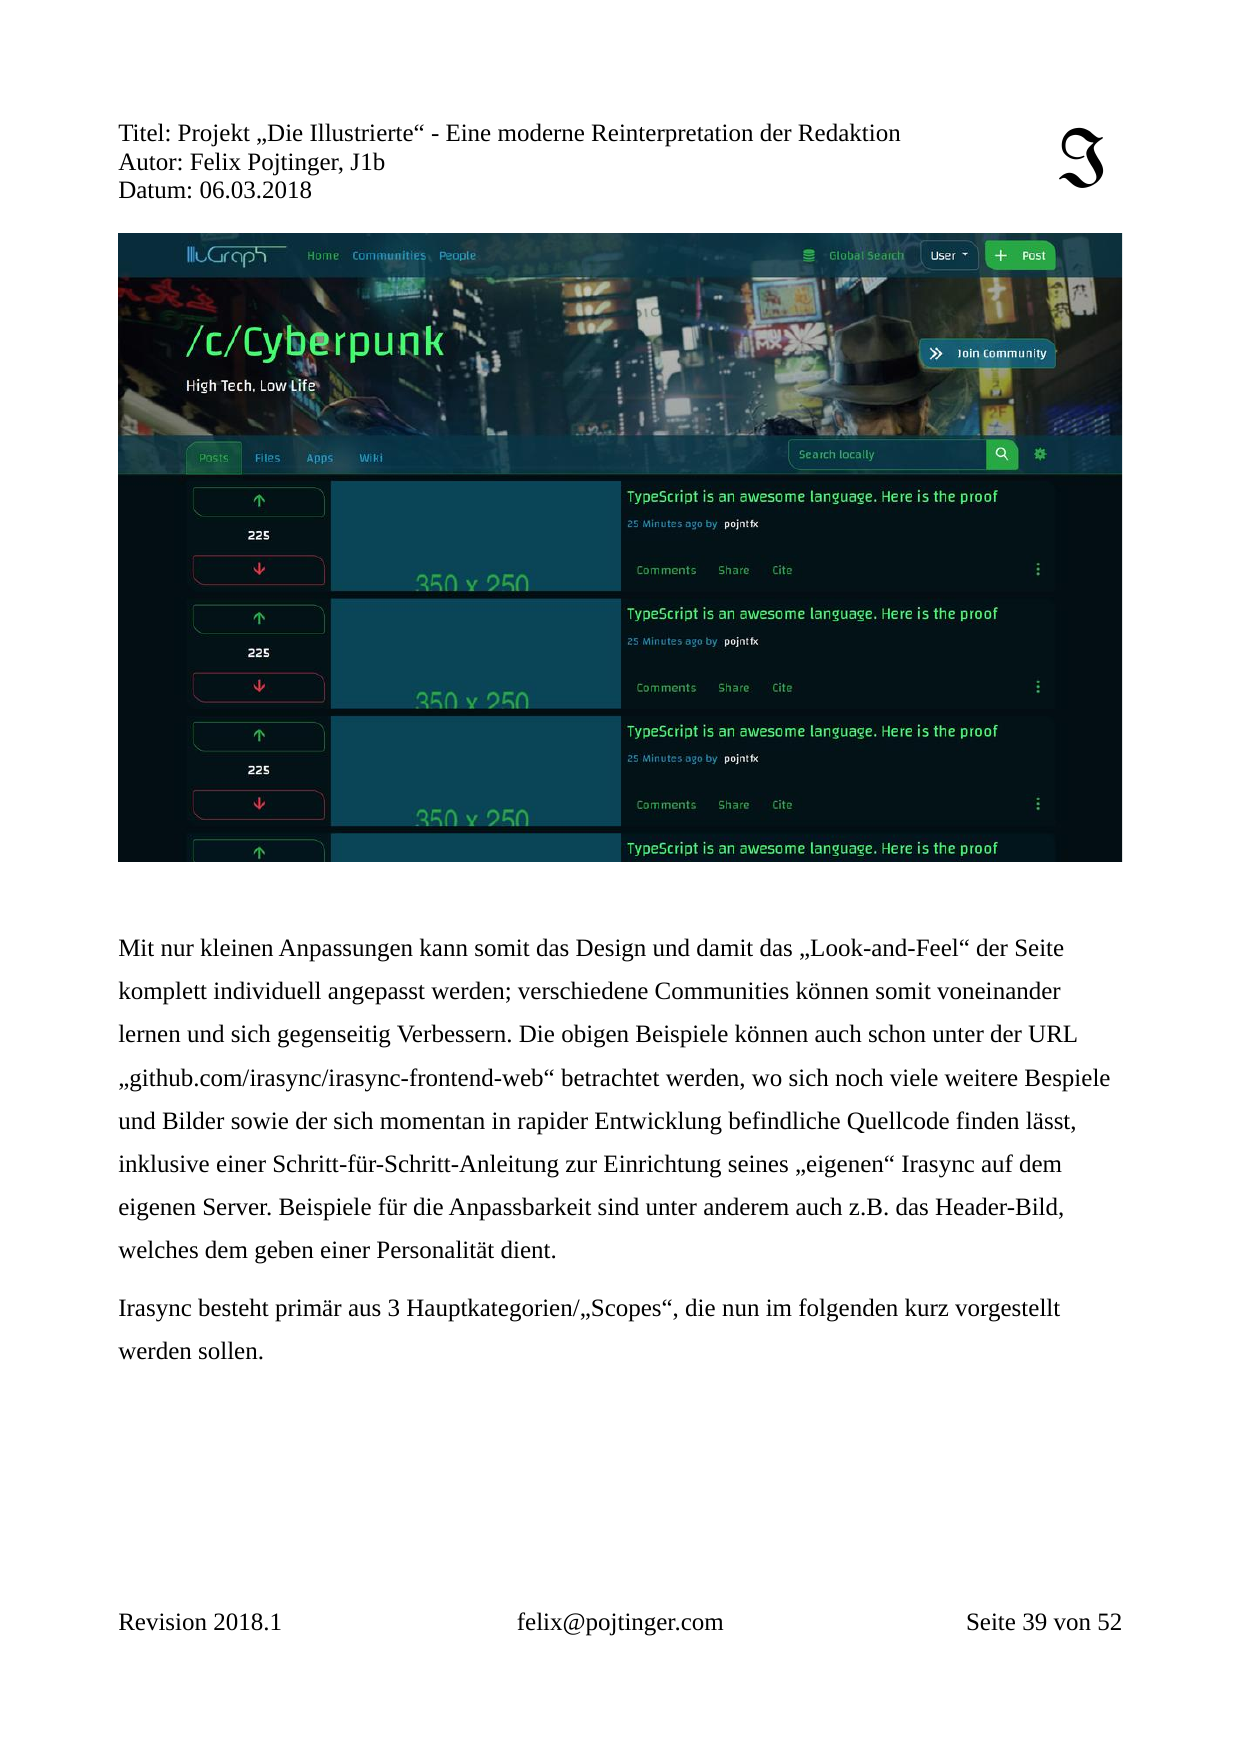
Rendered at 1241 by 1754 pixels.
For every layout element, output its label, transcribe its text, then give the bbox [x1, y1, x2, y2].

text Mit nur kleinen Anpassungen kann somit das Design und damit das „Look-and-Feel“ der Seite komplett individuell angepasst werden; verschiedene Communities können somit voneinander lernen und sich gegenseitig Verbessern. Die obigen Beispiele können auch schon unter der URL „github.com/irasync/irasync-frontend-web“ betrachtet werden, wo sich noch viele weitere Bespiele und Bilder sowie der sich momentan in rapider Entwicklung befindliche Quellcode finden lässt, inklusive einer Schritt-für-Schritt-Anleitung zur Einrichtung seines „eigenen“ Irasync auf dem eigenen Server. Beispiele für die Anpassbarkeit sind unter anderem auch z.B. das Header-Bild, welches dem geben einer Personalität dient. [118, 933, 1122, 1264]
picture [1046, 120, 1120, 194]
picture [118, 233, 1123, 862]
text Irasync besteht primär aus 3 Hauptkategorien/„Scopes“, die nun im folgenden kurz vorgestellt werden sollen. [118, 1293, 1122, 1365]
